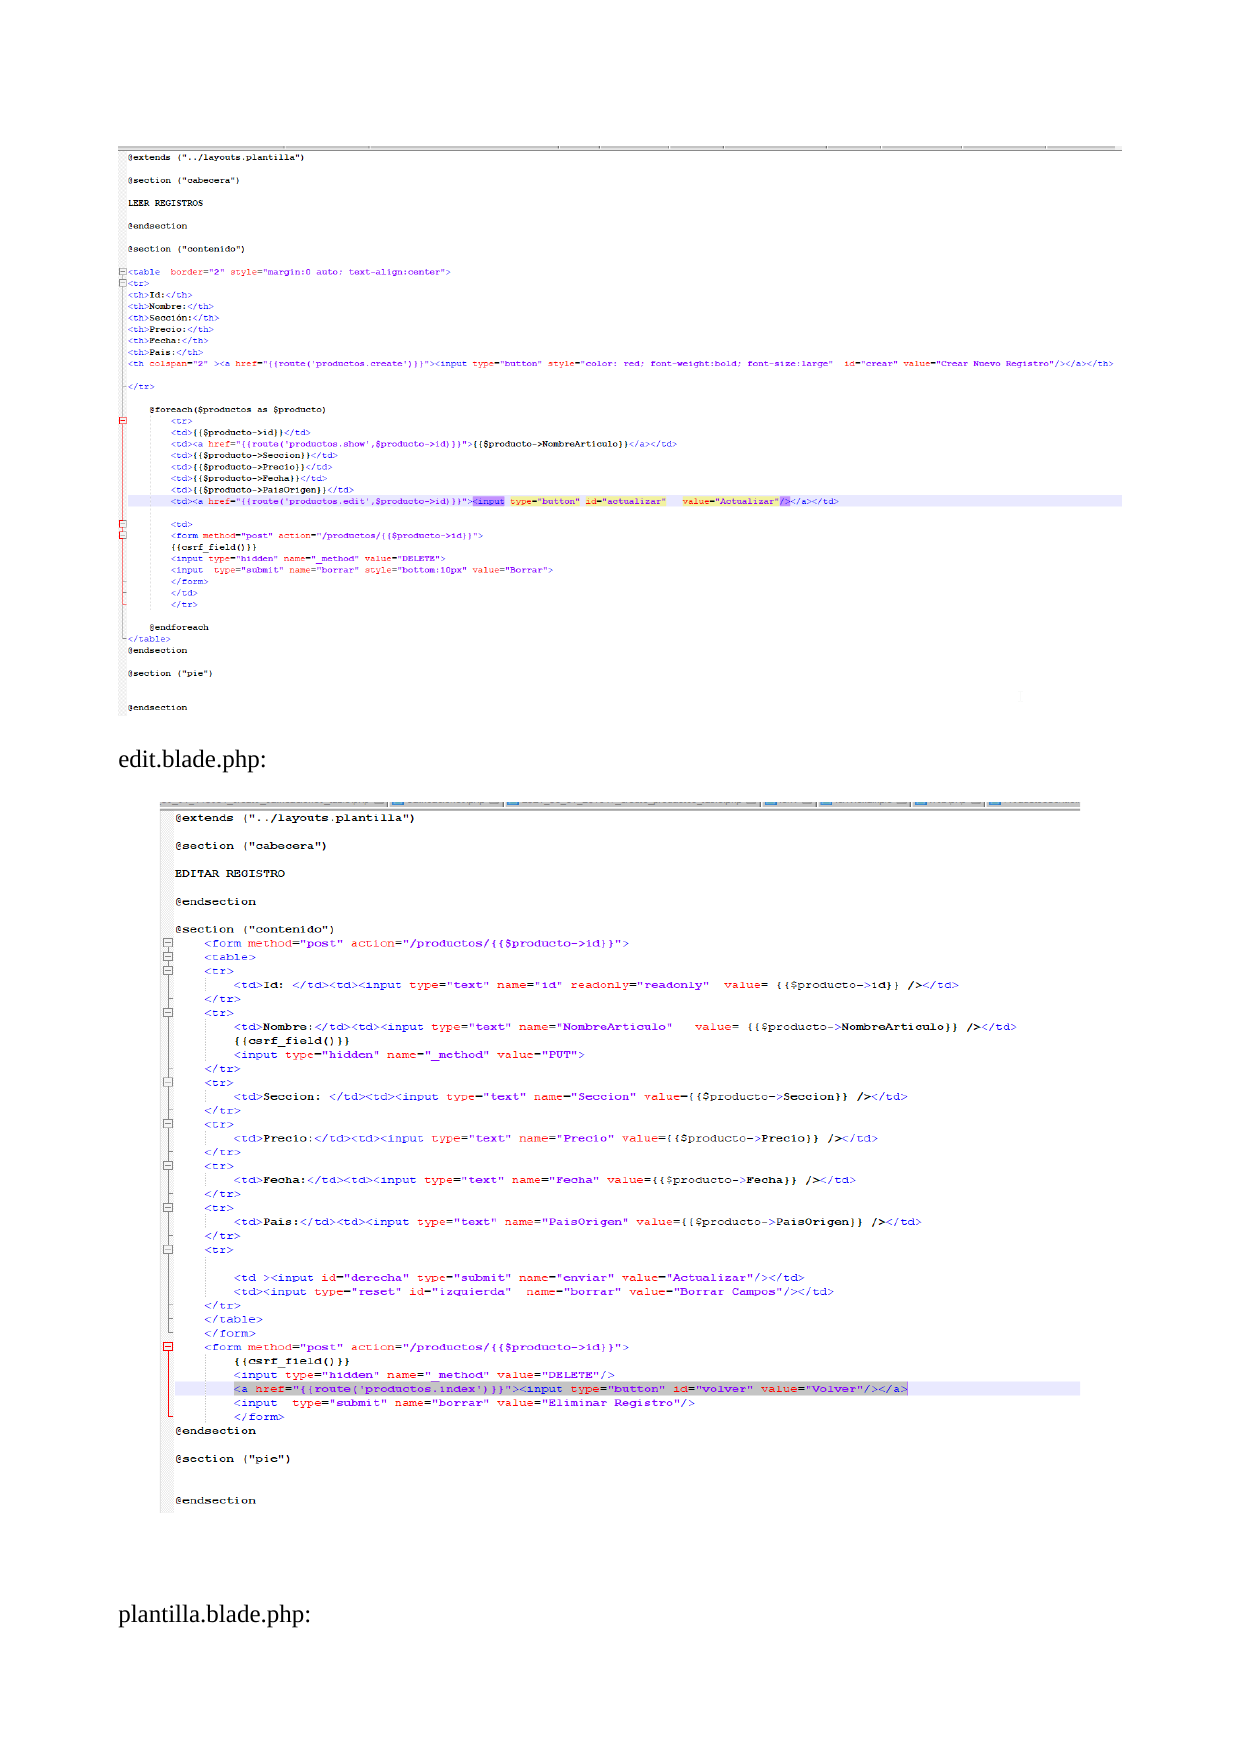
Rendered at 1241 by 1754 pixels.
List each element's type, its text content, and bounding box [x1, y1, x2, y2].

picture [159, 802, 1081, 1513]
picture [118, 146, 1122, 716]
text plantilla.blade.php: [118, 1599, 1122, 1628]
text edit.blade.php: [118, 744, 1122, 773]
